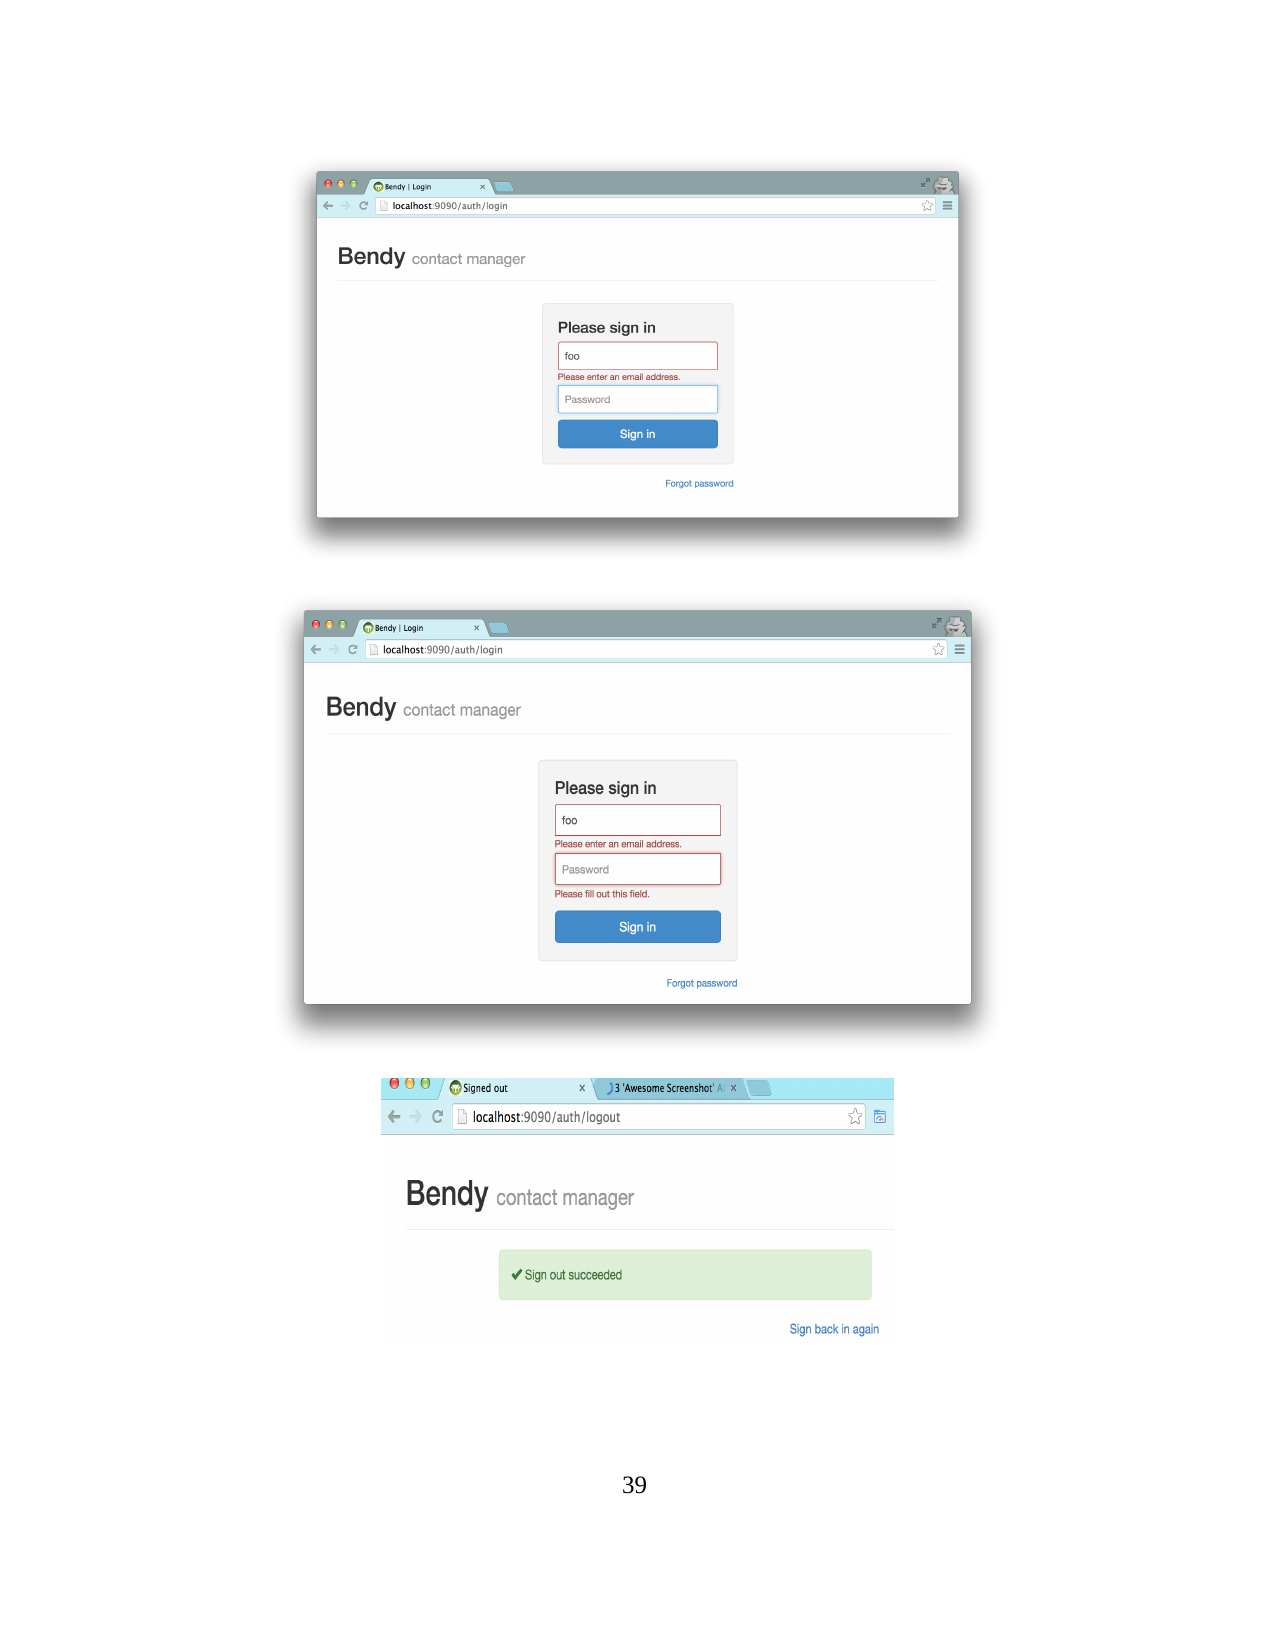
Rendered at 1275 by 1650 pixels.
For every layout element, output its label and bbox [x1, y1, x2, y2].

picture [280, 150, 995, 568]
picture [266, 585, 1009, 1061]
picture [381, 1078, 894, 1345]
